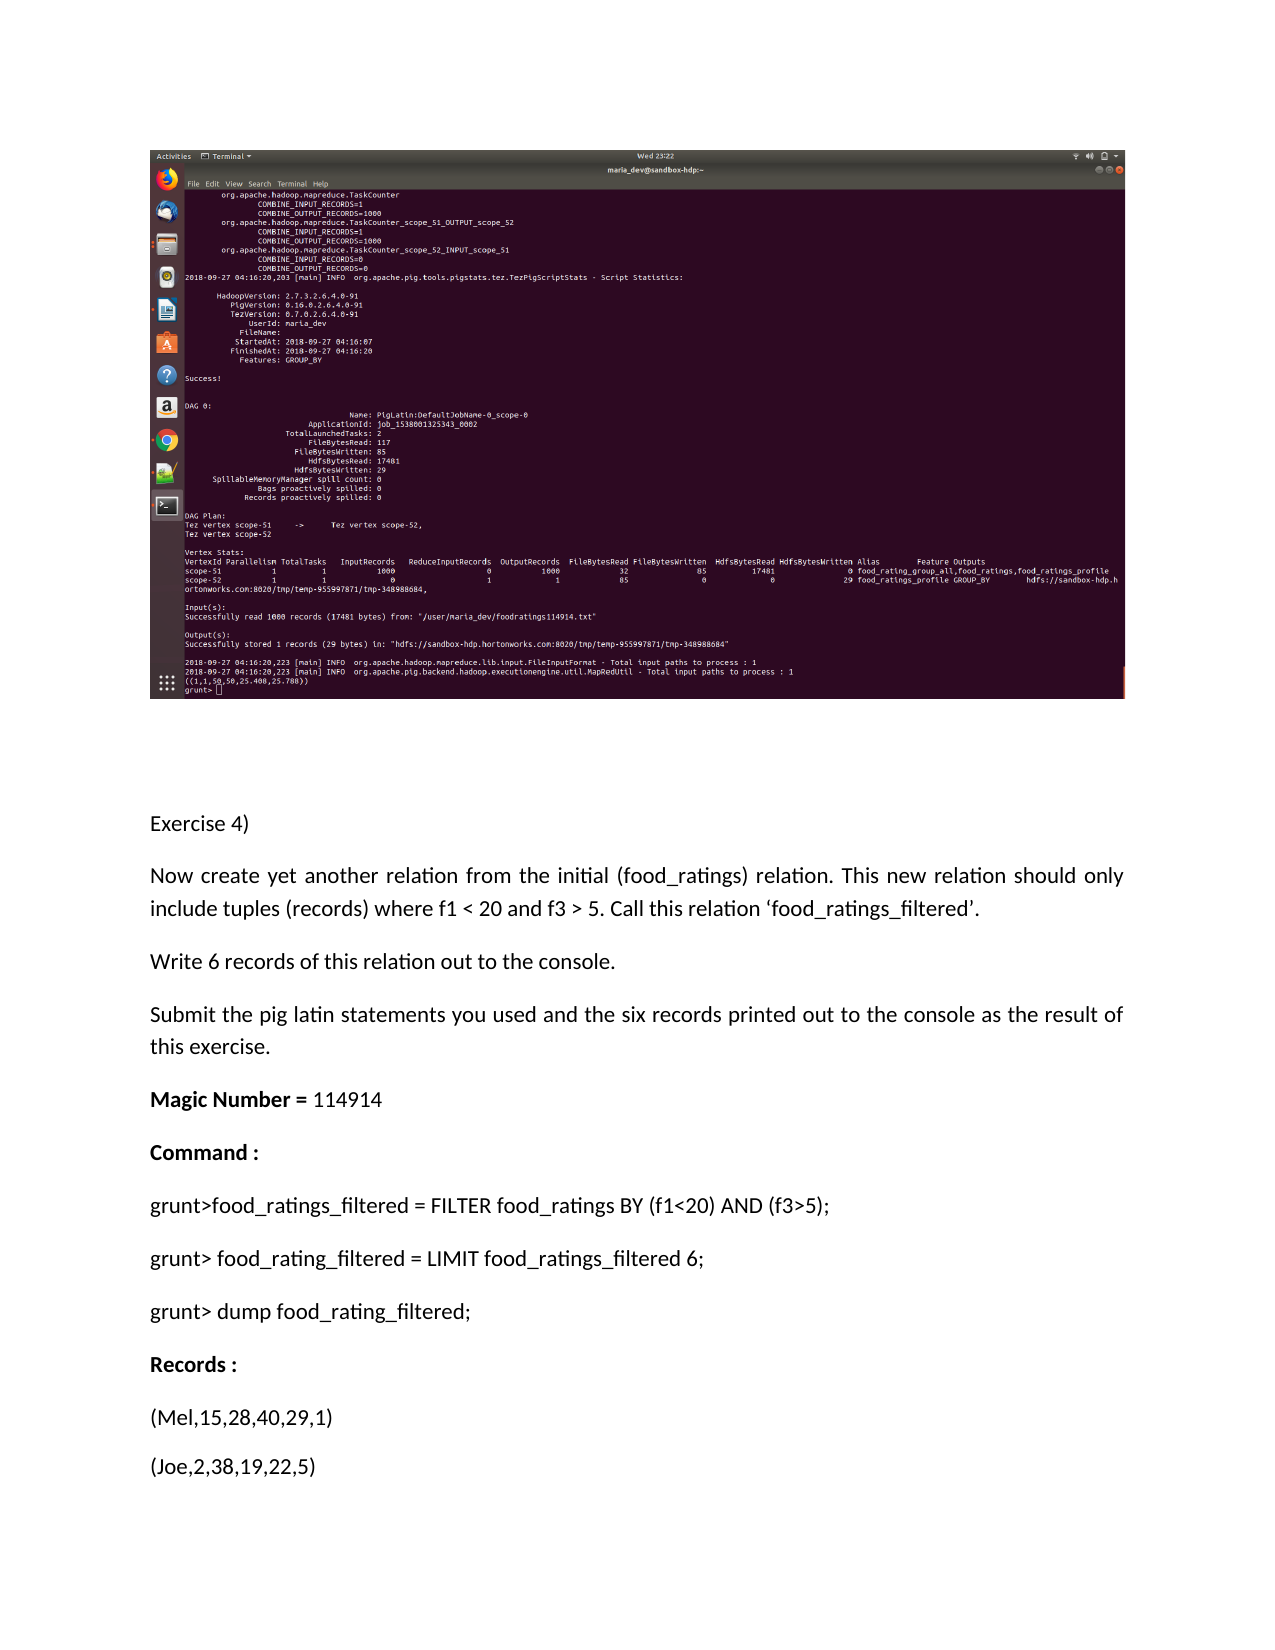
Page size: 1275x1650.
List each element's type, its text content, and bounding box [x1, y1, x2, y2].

text Submit the pig latin statements you used and the six records printed out to the console as the result of this exercise. [150, 1000, 1125, 1060]
picture [150, 150, 1125, 699]
text Records : [150, 1350, 1125, 1378]
text Command : [150, 1138, 1125, 1166]
text grunt>food_ratings_filtered = FILTER food_ratings BY (f1<20) AND (f3>5); [150, 1191, 1125, 1219]
text Write 6 records of this relation out to the console. [150, 947, 1125, 975]
text Exercise 4) [150, 809, 1125, 837]
text grunt> dump food_rating_filtered; [150, 1297, 1125, 1325]
text Magic Number = 114914 [150, 1085, 1125, 1113]
text Now create yet another relation from the initial (food_ratings) relation. This new relation should only include tuples (records) where f1 < 20 and f3 > 5. Call this relation ‘food_ratings_filtered’. [150, 862, 1125, 922]
text grunt> food_rating_filtered = LIMIT food_ratings_filtered 6; [150, 1244, 1125, 1272]
text (Mel,15,28,40,29,1) [150, 1403, 1125, 1431]
text (Joe,2,38,19,22,5) [150, 1452, 1125, 1480]
